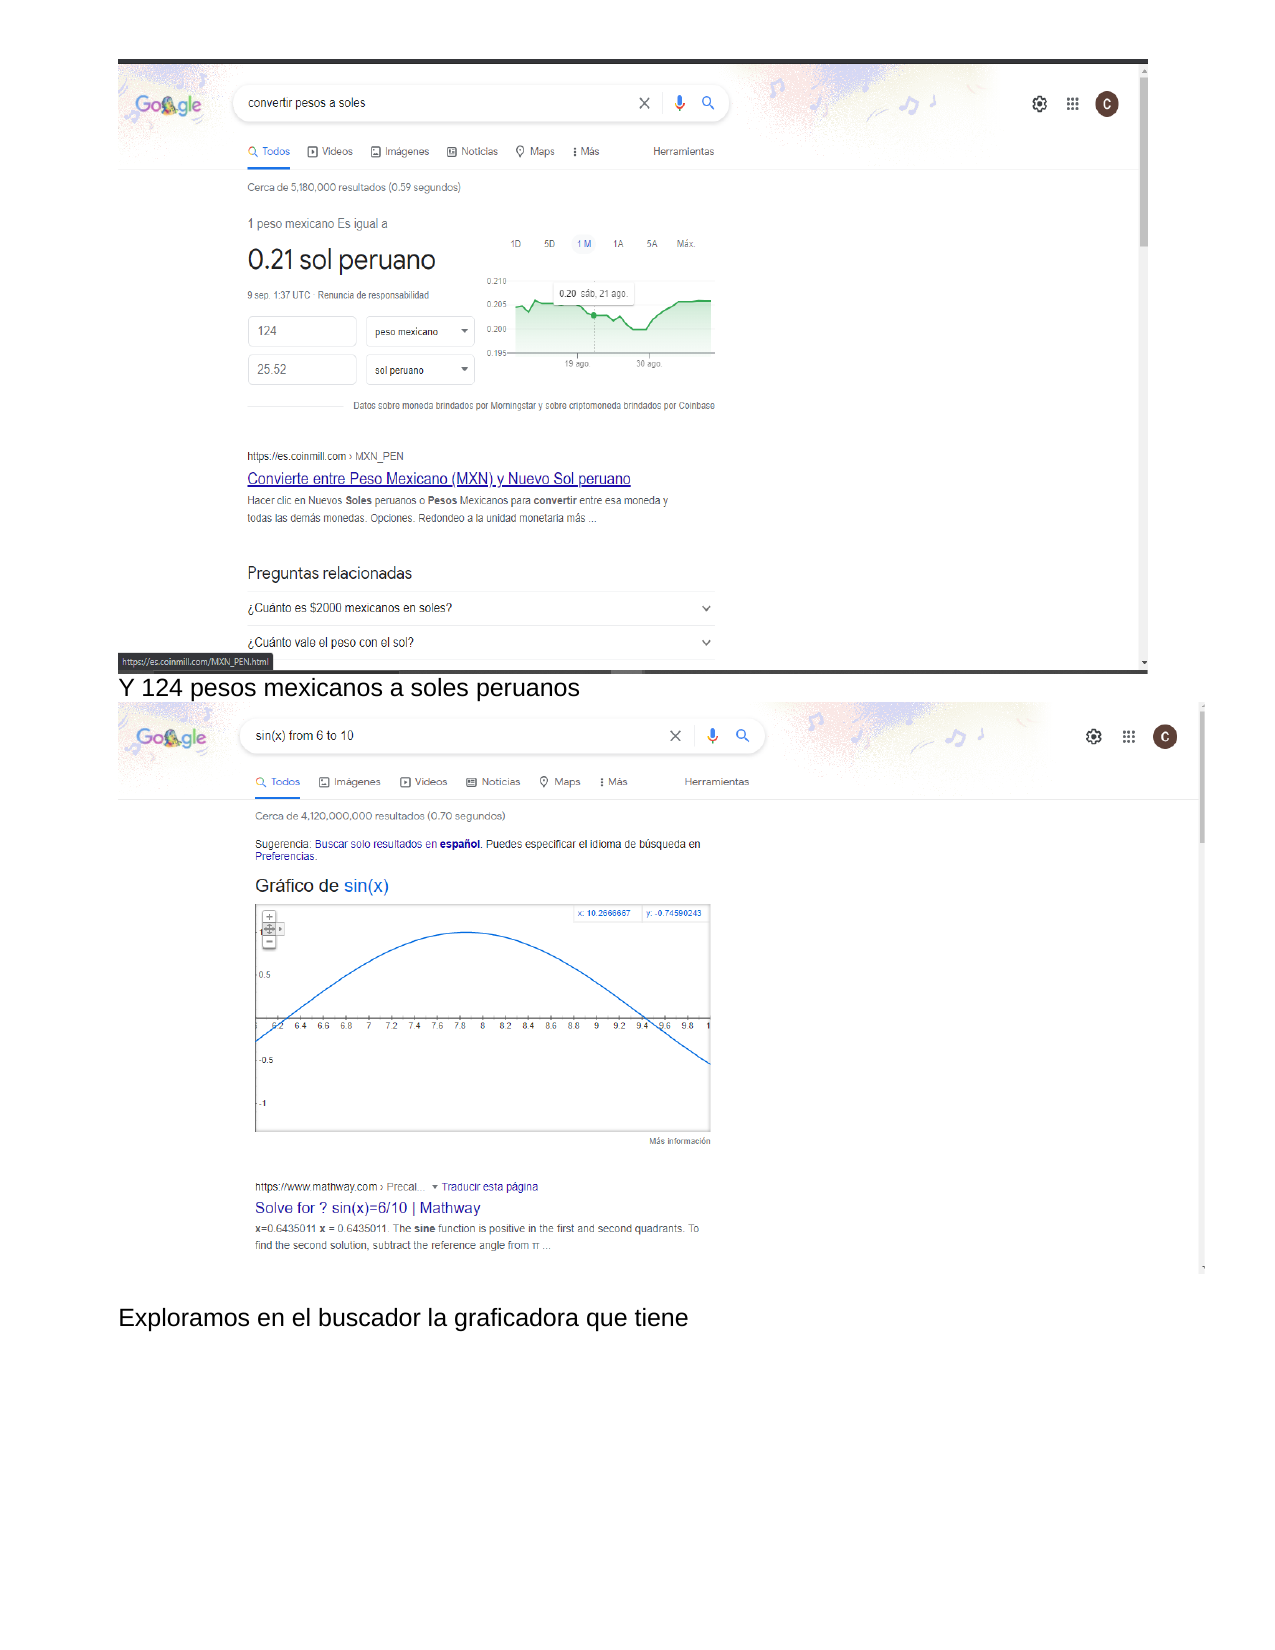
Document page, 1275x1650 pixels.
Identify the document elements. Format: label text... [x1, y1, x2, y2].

text Y 124 pesos mexicanos a soles peruanos [118, 673, 1205, 702]
text Exploramos en el buscador la graficadora que tiene [118, 1303, 1205, 1332]
